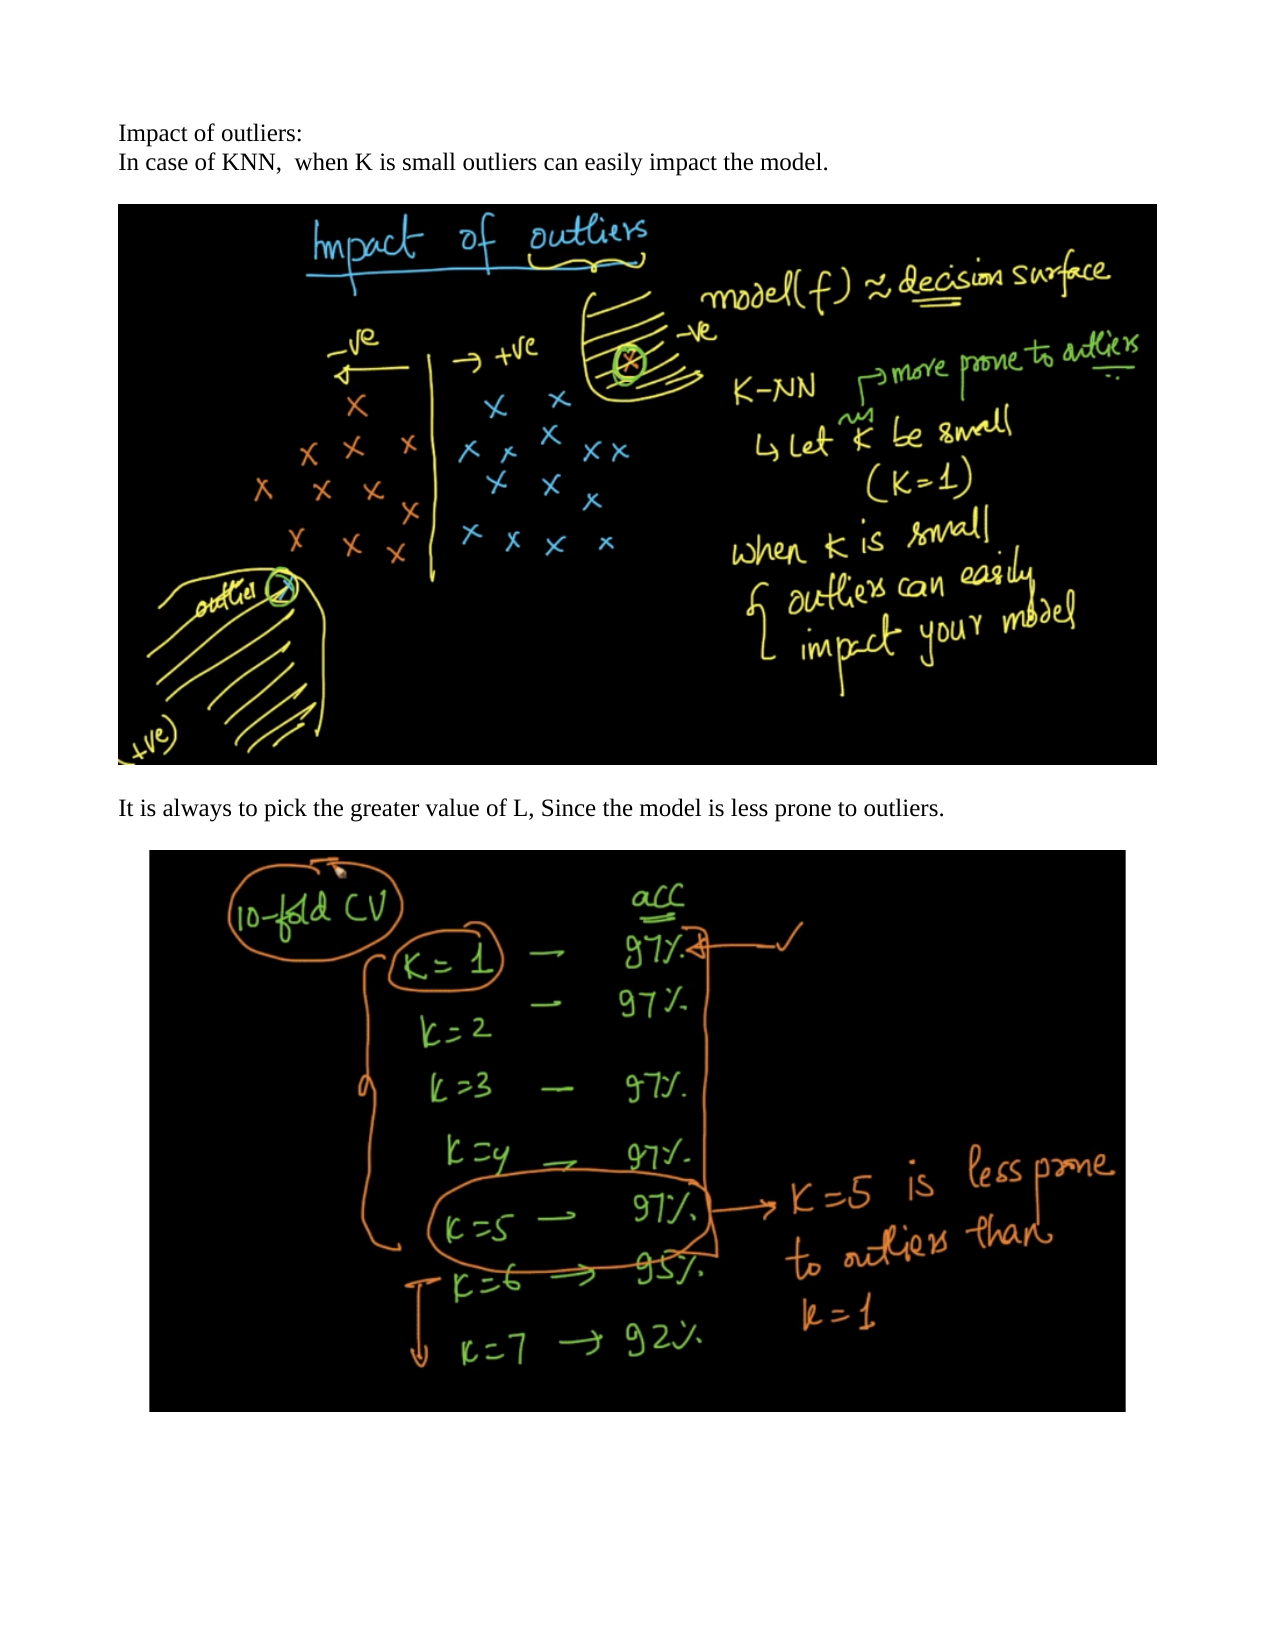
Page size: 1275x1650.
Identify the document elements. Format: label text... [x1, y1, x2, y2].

picture [118, 204, 1157, 765]
text It is always to pick the greater value of L, Since the model is less prone to outliers. [118, 793, 1157, 822]
text Impact of outliers: [118, 118, 1157, 147]
text In case of KNN, when K is small outliers can easily impact the model. [118, 147, 1157, 176]
picture [149, 850, 1126, 1412]
